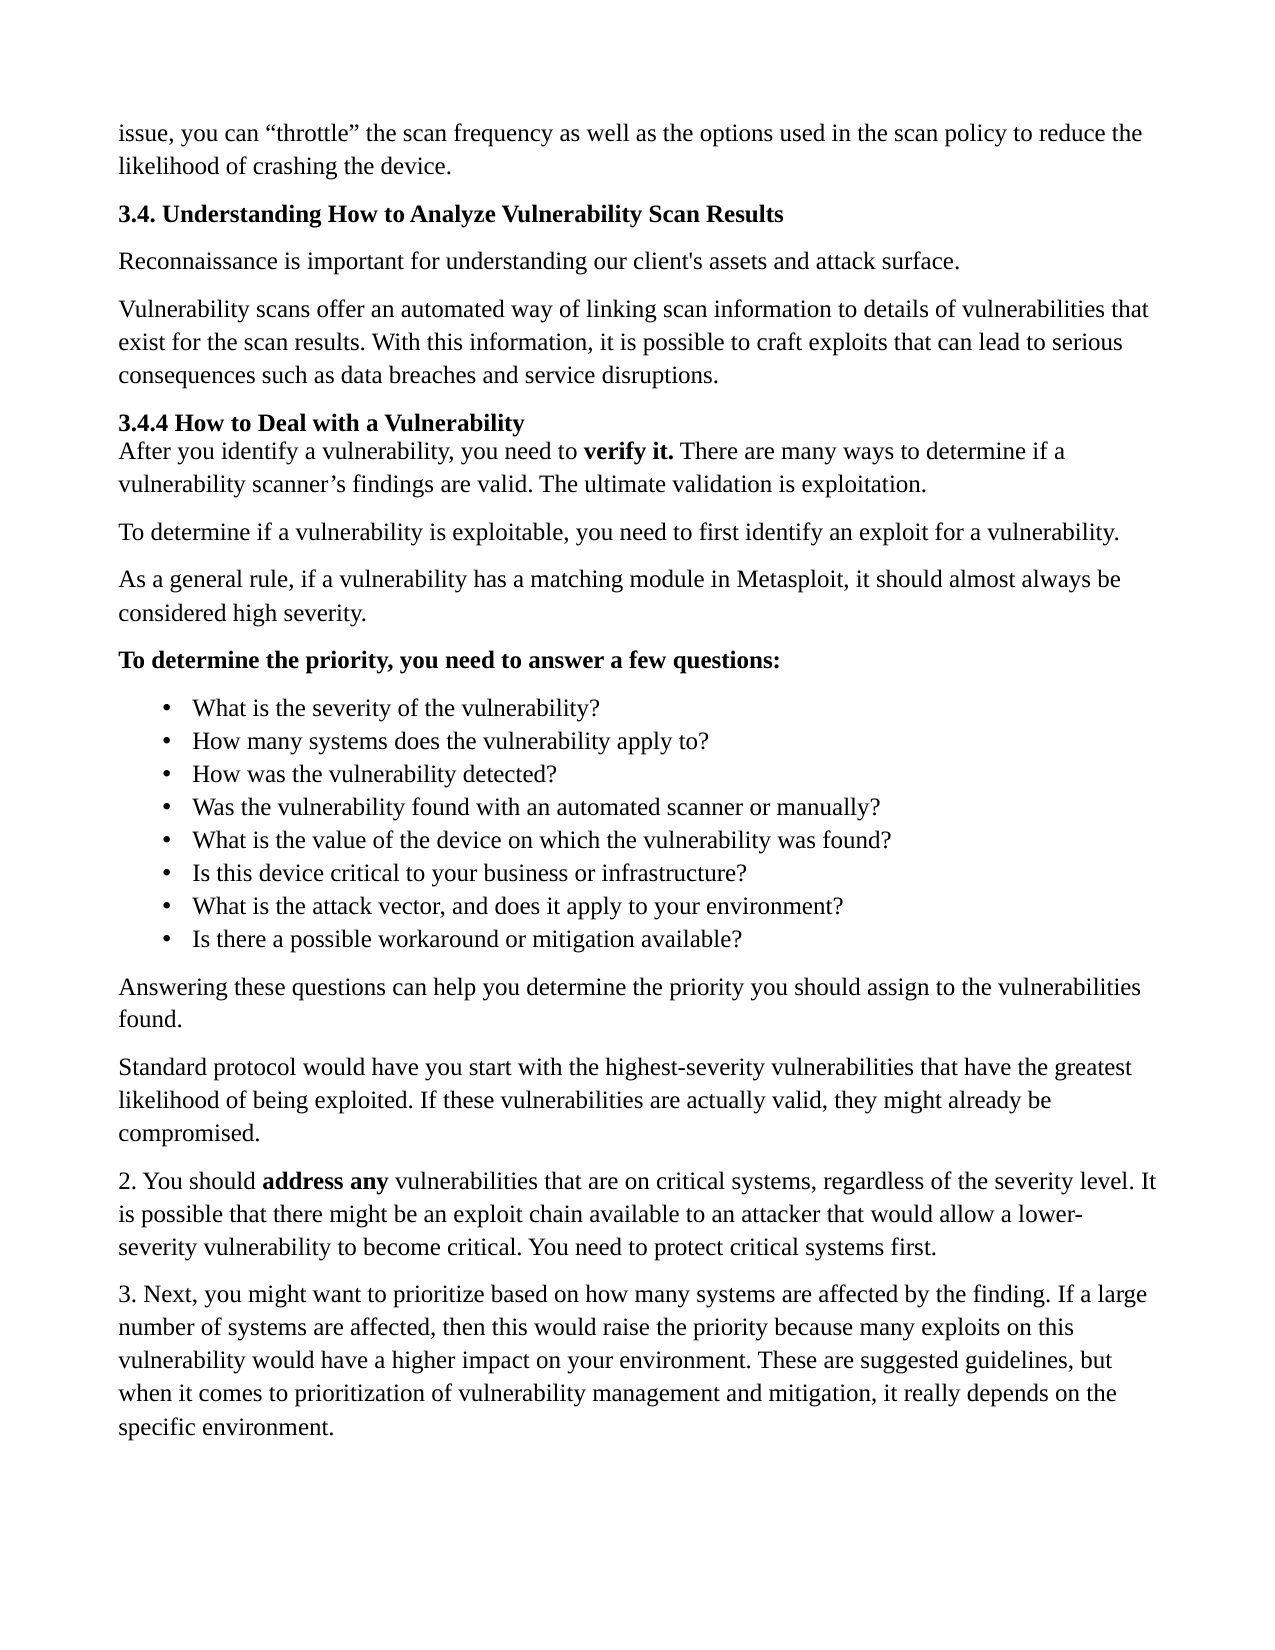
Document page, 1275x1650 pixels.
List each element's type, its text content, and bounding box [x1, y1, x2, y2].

text To determine if a vulnerability is exploitable, you need to first identify an exploit for a vulnerability. [118, 517, 1157, 546]
list What is the attack vector, and does it apply to your environment? [162, 891, 1157, 920]
text 3.4.4 How to Deal with a Vulnerability [118, 408, 1157, 436]
text Reconnaissance is important for understanding our client's assets and attack surface. [118, 246, 1157, 275]
text To determine the priority, you need to answer a few questions: [118, 645, 1157, 674]
list What is the value of the device on which the vulnerability was found? [162, 825, 1157, 854]
list How many systems does the vulnerability apply to? [162, 726, 1157, 754]
list Is this device critical to your business or infrastructure? [162, 858, 1157, 887]
list How was the vulnerability detected? [162, 759, 1157, 788]
list What is the severity of the vulnerability? [162, 693, 1157, 722]
text Vulnerability scans offer an automated way of linking scan information to details of vulnerabilities that exist for the scan results. With this information, it is possible to craft exploits that can lead to serious consequences such as data breaches and service disruptions. [118, 294, 1157, 389]
text Standard protocol would have you start with the highest-severity vulnerabilities that have the greatest likelihood of being exploited. If these vulnerabilities are actually valid, they might already be compromised. [118, 1052, 1157, 1147]
list Is there a possible workaround or mitigation available? [162, 924, 1157, 953]
text issue, you can “throttle” the scan frequency as well as the options used in the scan policy to reduce the likelihood of crashing the device. [118, 118, 1157, 180]
text After you identify a vulnerability, you need to verify it. There are many ways to determine if a vulnerability scanner’s findings are valid. The ultimate validation is exploitation. [118, 436, 1157, 498]
text Answering these questions can help you determine the priority you should assign to the vulnerabilities found. [118, 972, 1157, 1033]
list Was the vulnerability found with an automated scanner or manually? [162, 792, 1157, 821]
text As a general rule, if a vulnerability has a matching module in Metasploit, it should almost always be considered high severity. [118, 564, 1157, 626]
text 3. Next, you might want to prioritize based on how many systems are affected by the finding. If a large number of systems are affected, then this would raise the priority because many exploits on this vulnerability would have a higher impact on your environment. These are suggested guidelines, but when it comes to prioritization of vulnerability management and mitigation, it really depends on the specific environment. [118, 1279, 1157, 1440]
text 2. You should address any vulnerabilities that are on critical systems, regardless of the severity level. It is possible that there might be an exploit chain available to an attacker that would allow a lower-severity vulnerability to become critical. You need to protect critical systems first. [118, 1166, 1157, 1261]
text 3.4. Understanding How to Analyze Vulnerability Scan Results [118, 199, 1157, 227]
